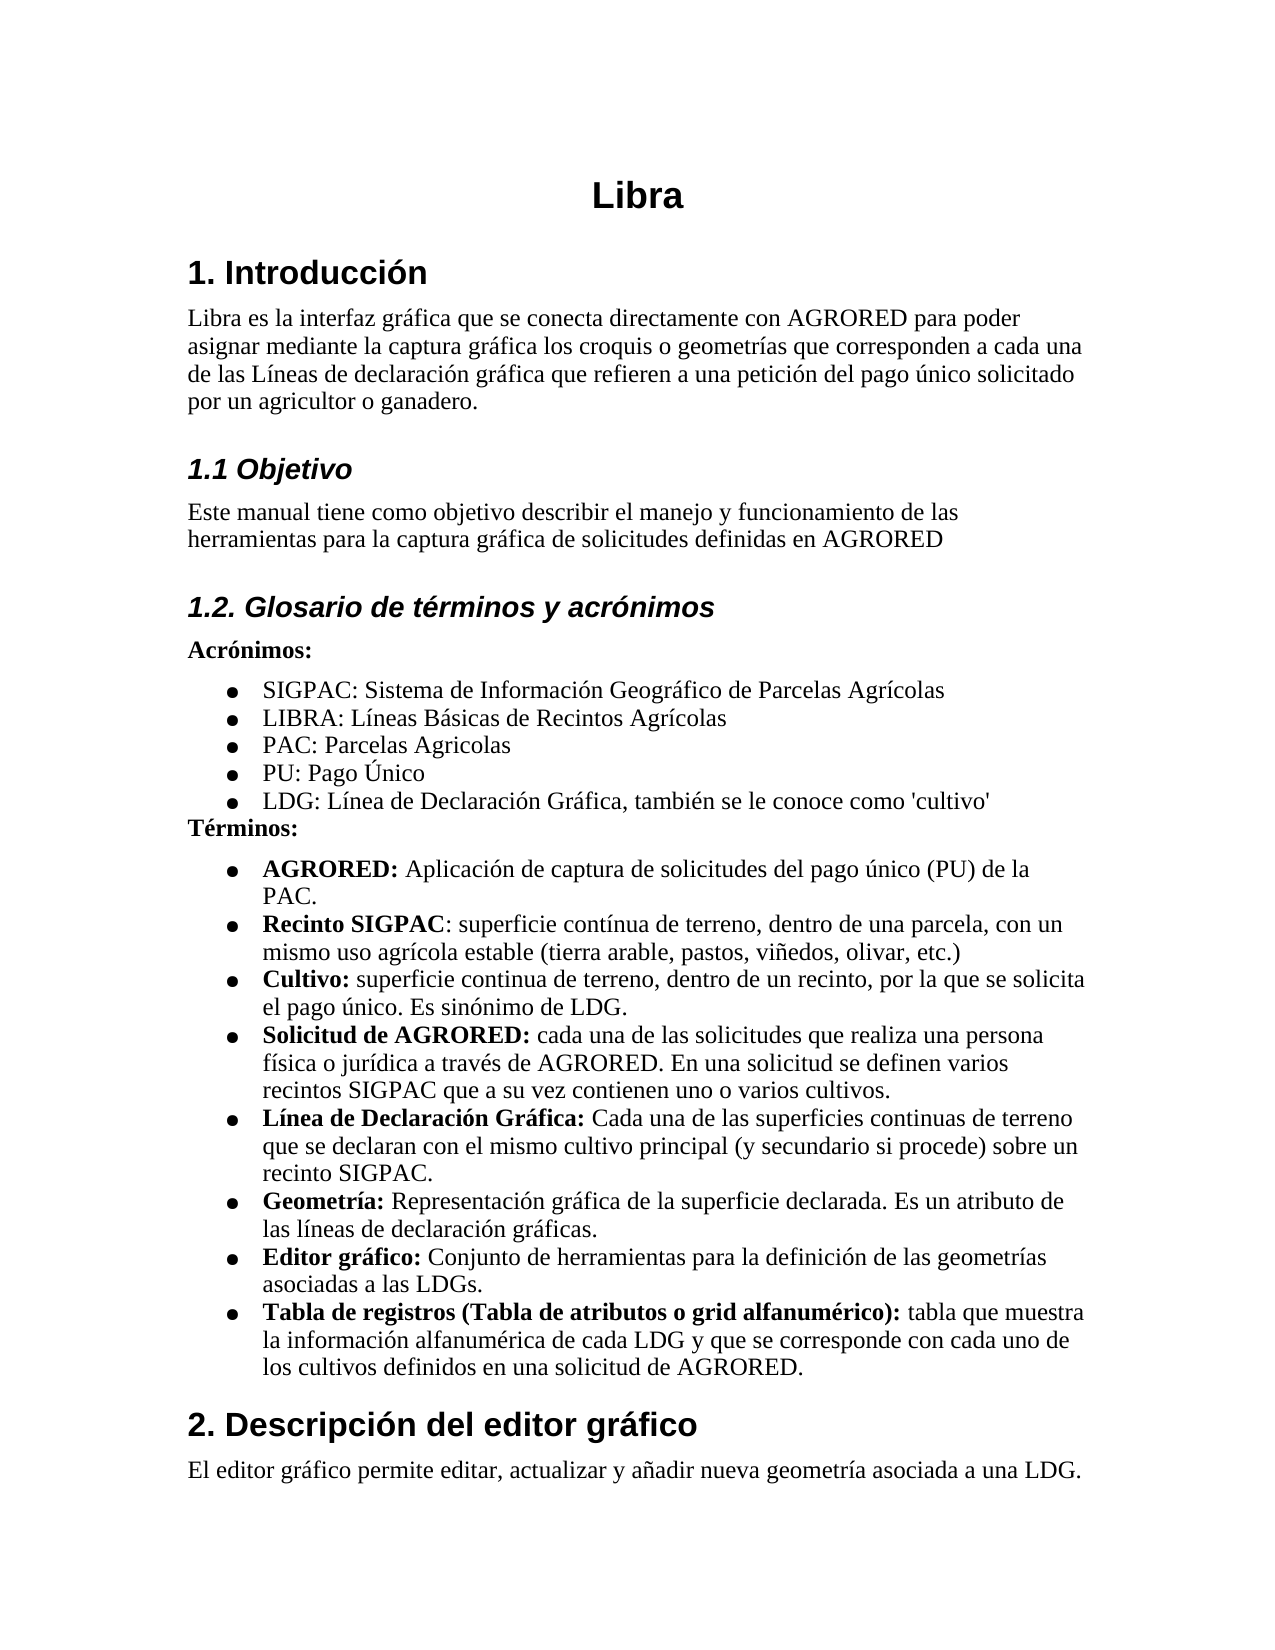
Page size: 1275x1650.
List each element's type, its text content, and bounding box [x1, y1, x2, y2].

text Libra es la interfaz gráfica que se conecta directamente con AGRORED para poder asignar mediante la captura gráfica los croquis o geometrías que corresponden a cada una de las Líneas de declaración gráfica que refieren a una petición del pago único solicitado por un agricultor o ganadero. [187, 304, 1087, 415]
list SIGPAC: Sistema de Información Geográfico de Parcelas Agrícolas [225, 676, 1087, 704]
text Este manual tiene como objetivo describir el manejo y funcionamiento de las herramientas para la captura gráfica de solicitudes definidas en AGRORED [187, 498, 1087, 553]
list LIBRA: Líneas Básicas de Recintos Agrícolas [225, 704, 1087, 731]
list PU: Pago Único [225, 759, 1087, 787]
list LDG: Línea de Declaración Gráfica, también se le conoce como 'cultivo' [225, 787, 1087, 814]
text Acrónimos: [187, 636, 1087, 663]
list Recinto SIGPAC: superficie contínua de terreno, dentro de una parcela, con un mismo uso agrícola estable (tierra arable, pastos, viñedos, olivar, etc.) [225, 910, 1087, 966]
text Términos: [187, 814, 1087, 842]
list AGRORED: Aplicación de captura de solicitudes del pago único (PU) de la PAC. [225, 855, 1087, 910]
subtitle 2. Descripción del editor gráfico [187, 1406, 1087, 1444]
list Tabla de registros (Tabla de atributos o grid alfanumérico): tabla que muestra la información alfanumérica de cada LDG y que se corresponde con cada uno de los cultivos definidos en una solicitud de AGRORED. [225, 1298, 1087, 1381]
title Libra [187, 175, 1087, 217]
list Cultivo: superficie continua de terreno, dentro de un recinto, por la que se solicita el pago único. Es sinónimo de LDG. [225, 966, 1087, 1021]
list PAC: Parcelas Agricolas [225, 731, 1087, 759]
text El editor gráfico permite editar, actualizar y añadir nueva geometría asociada a una LDG. [187, 1456, 1087, 1484]
list Editor gráfico: Conjunto de herramientas para la definición de las geometrías asociadas a las LDGs. [225, 1243, 1087, 1298]
list Solicitud de AGRORED: cada una de las solicitudes que realiza una persona física o jurídica a través de AGRORED. En una solicitud se definen varios recintos SIGPAC que a su vez contienen uno o varios cultivos. [225, 1021, 1087, 1104]
subtitle 1.1 Objetivo [187, 453, 1087, 485]
list Geometría: Representación gráfica de la superficie declarada. Es un atributo de las líneas de declaración gráficas. [225, 1187, 1087, 1243]
list Línea de Declaración Gráfica: Cada una de las superficies continuas de terreno que se declaran con el mismo cultivo principal (y secundario si procede) sobre un recinto SIGPAC. [225, 1104, 1087, 1187]
subtitle 1. Introducción [187, 254, 1087, 292]
subtitle 1.2. Glosario de términos y acrónimos [187, 591, 1087, 623]
